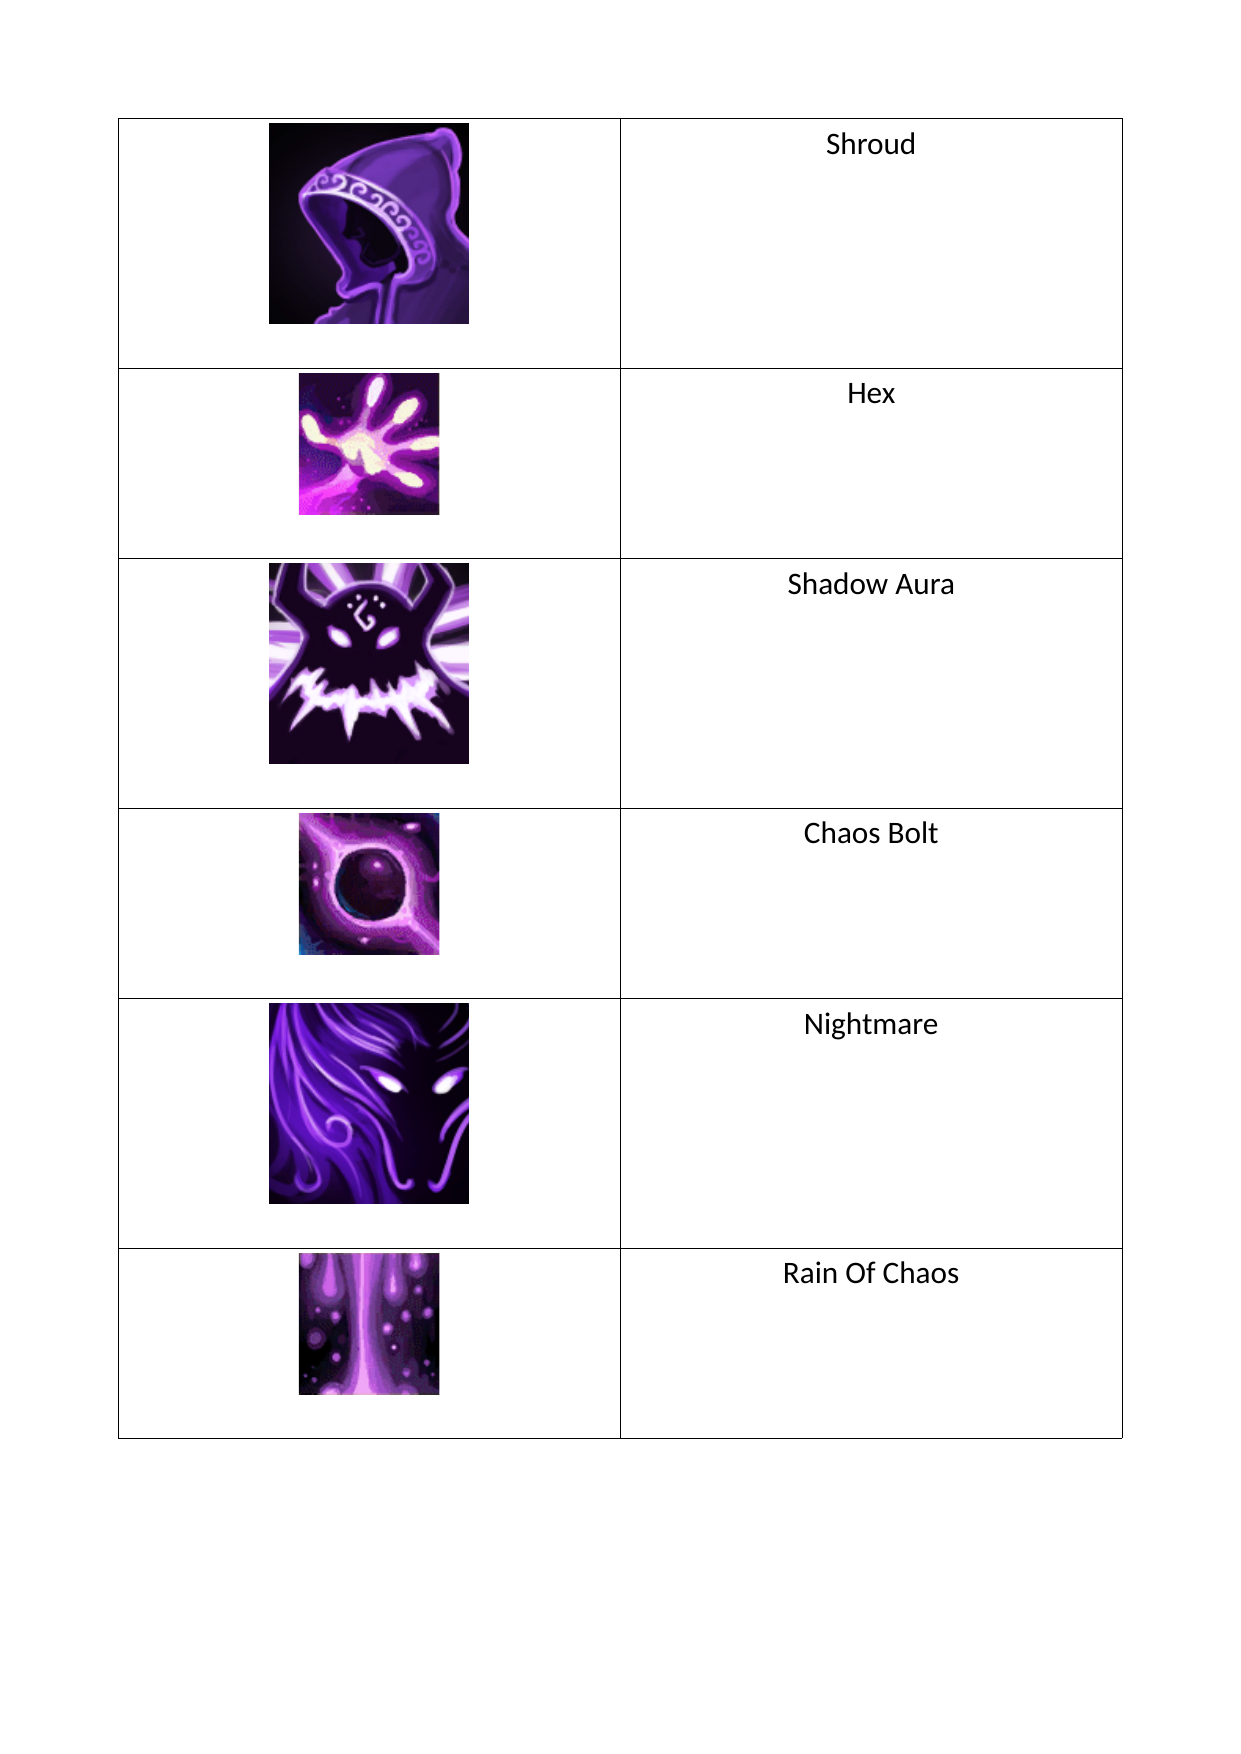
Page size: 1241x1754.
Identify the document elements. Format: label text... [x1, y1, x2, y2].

table_cell [119, 119, 620, 368]
picture [269, 563, 469, 764]
picture [298, 373, 440, 515]
table_cell Hex [621, 369, 1122, 558]
table_cell Nightmare [621, 999, 1122, 1248]
table_cell Shadow Aura [621, 559, 1122, 808]
picture [298, 813, 440, 955]
table_cell [119, 1249, 620, 1438]
picture [298, 1253, 440, 1395]
table_cell Shroud [621, 119, 1122, 368]
picture [269, 1003, 469, 1204]
table_cell [119, 999, 620, 1248]
table_cell Rain Of Chaos [621, 1249, 1122, 1438]
table_cell [119, 559, 620, 808]
table_cell Chaos Bolt [621, 809, 1122, 998]
table_cell [119, 369, 620, 558]
picture [269, 123, 469, 324]
table_cell [119, 809, 620, 998]
